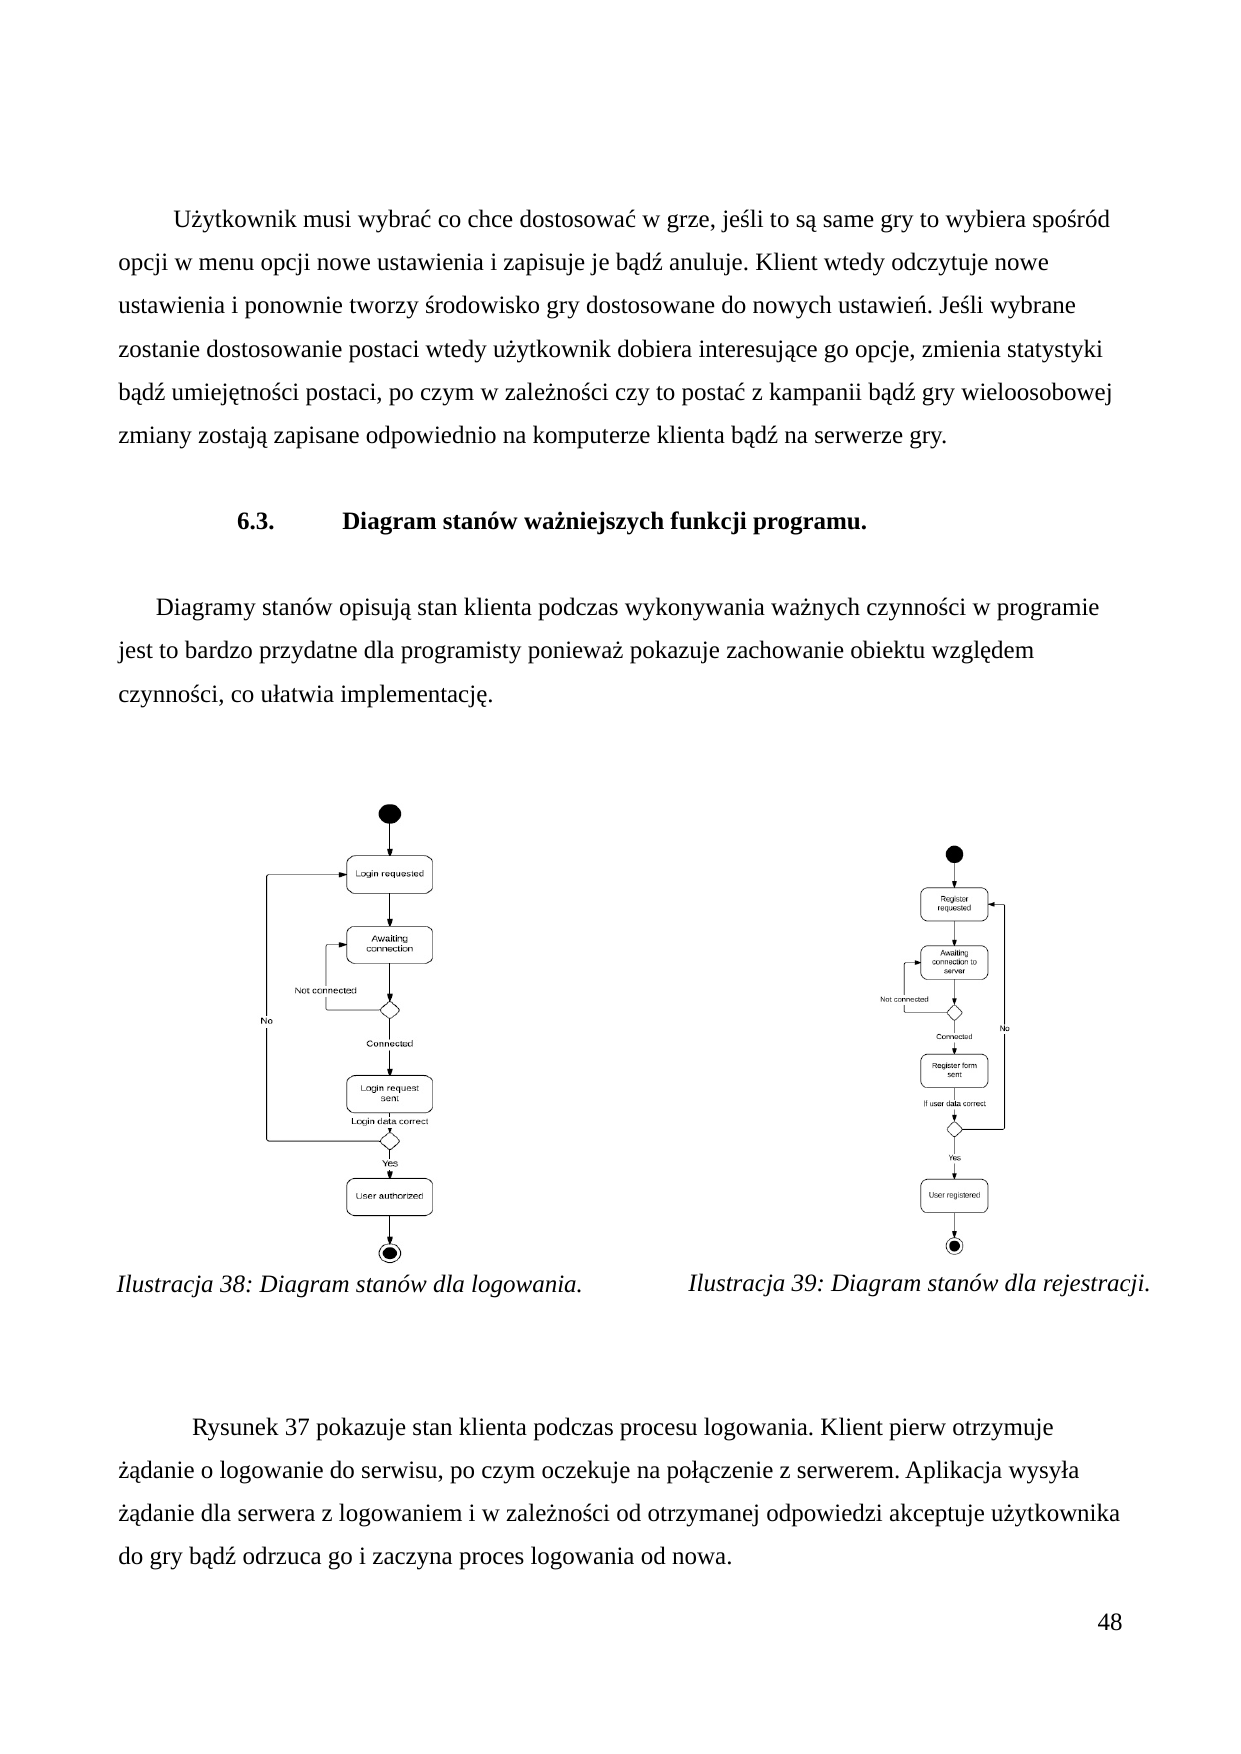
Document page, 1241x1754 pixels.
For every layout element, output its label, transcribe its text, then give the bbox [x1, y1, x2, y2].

text Ilustracja 39: Diagram stanów dla rejestracji. [688, 836, 1196, 1297]
list Diagram stanów ważniejszych funkcji programu. [231, 506, 1122, 535]
text Ilustracja 38: Diagram stanów dla logowania. [116, 804, 587, 1298]
picture [868, 823, 1015, 1268]
text Diagramy stanów opisują stan klienta podczas wykonywania ważnych czynności w programie jest to bardzo przydatne dla programisty ponieważ pokazuje zachowanie obiektu względem czynności, co ułatwia implementację. [118, 592, 1122, 707]
picture [250, 791, 453, 1269]
text Użytkownik musi wybrać co chce dostosować w grze, jeśli to są same gry to wybiera spośród opcji w menu opcji nowe ustawienia i zapisuje je bądź anuluje. Klient wtedy odczytuje nowe ustawienia i ponownie tworzy środowisko gry dostosowane do nowych ustawień. Jeśli wybrane zostanie dostosowanie postaci wtedy użytkownik dobiera interesujące go opcje, zmienia statystyki bądź umiejętności postaci, po czym w zależności czy to postać z kampanii bądź gry wieloosobowej zmiany zostają zapisane odpowiednio na komputerze klienta bądź na serwerze gry. [118, 204, 1122, 449]
text Rysunek 37 pokazuje stan klienta podczas procesu logowania. Klient pierw otrzymuje żądanie o logowanie do serwisu, po czym oczekuje na połączenie z serwerem. Aplikacja wysyła żądanie dla serwera z logowaniem i w zależności od otrzymanej odpowiedzi akceptuje użytkownika do gry bądź odrzuca go i zaczyna proces logowania od nowa. [118, 1412, 1122, 1570]
